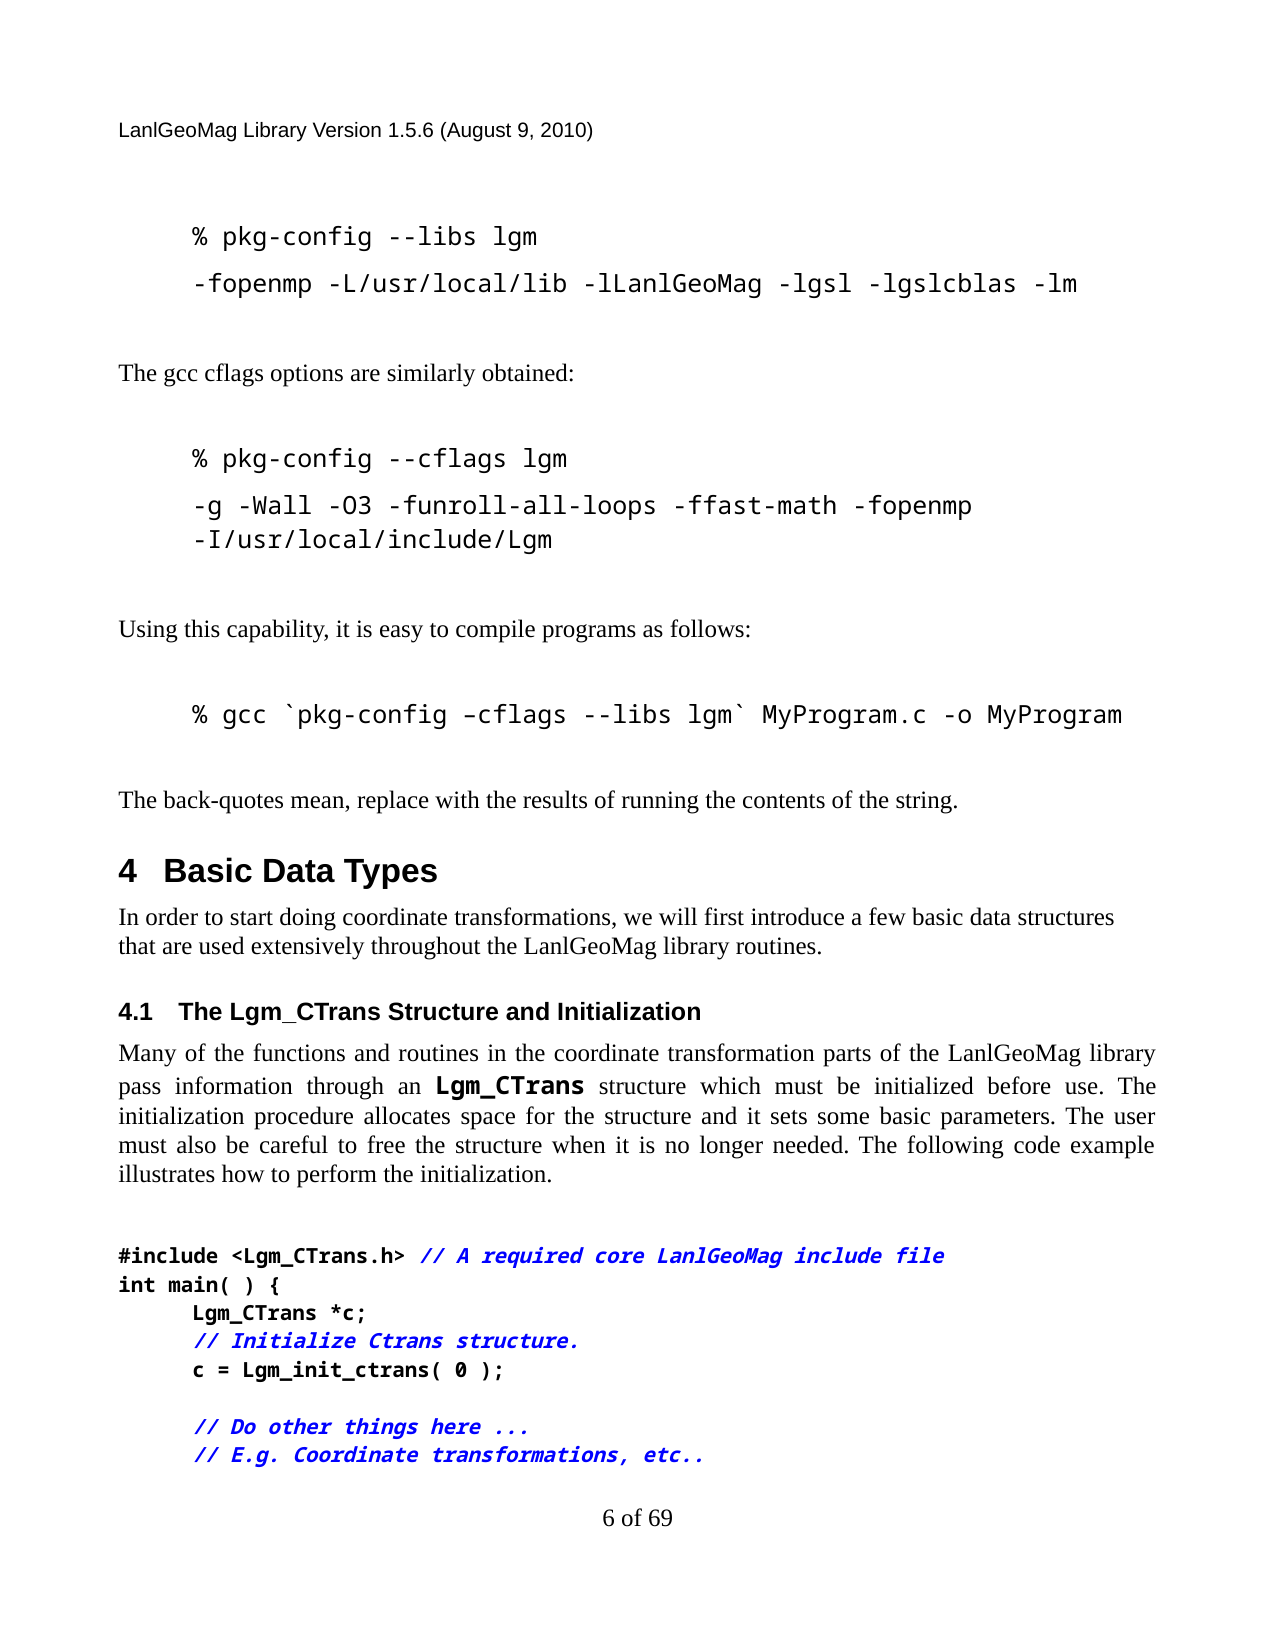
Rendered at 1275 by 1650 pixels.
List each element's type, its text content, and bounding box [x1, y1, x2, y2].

text Many of the functions and routines in the coordinate transformation parts of the LanlGeoMag library pass information through an Lgm_CTrans structure which must be initialized before use. The initialization procedure allocates space for the structure and it sets some basic parameters. The user must also be careful to free the structure when it is no longer needed. The following code example illustrates how to perform the initialization. [118, 1038, 1157, 1188]
text % gcc `pkg-config –cflags --libs lgm` MyProgram.c -o MyProgram [192, 697, 1157, 731]
text c = Lgm_init_ctrans( 0 ); [118, 1355, 1157, 1383]
text Using this capability, it is easy to compile programs as follows: [118, 614, 1157, 643]
text -fopenmp -L/usr/local/lib -lLanlGeoMag -lgsl -lgslcblas -lm [192, 265, 1157, 299]
text In order to start doing coordinate transformations, we will first introduce a few basic data structures that are used extensively throughout the LanlGeoMag library routines. [118, 902, 1157, 960]
text // E.g. Coordinate transformations, etc.. [118, 1440, 1157, 1469]
text The back-quotes mean, replace with the results of running the contents of the string. [118, 785, 1157, 814]
text Lgm_CTrans *c; [118, 1298, 1157, 1327]
subtitle Basic Data Types [118, 851, 1157, 890]
text % pkg-config --cflags lgm [192, 441, 1157, 475]
text The gcc cflags options are similarly obtained: [118, 358, 1157, 387]
text // Initialize Ctrans structure. [118, 1327, 1157, 1355]
text % pkg-config --libs lgm [192, 219, 1157, 253]
text int main( ) { [118, 1270, 1157, 1298]
text #include <Lgm_CTrans.h> // A required core LanlGeoMag include file [118, 1241, 1157, 1270]
text // Do other things here ... [118, 1412, 1157, 1440]
subtitle The Lgm_CTrans Structure and Initialization [118, 997, 1157, 1026]
text -g -Wall -O3 -funroll-all-loops -ffast-math -fopenmp -I/usr/local/include/Lgm [192, 487, 1157, 556]
